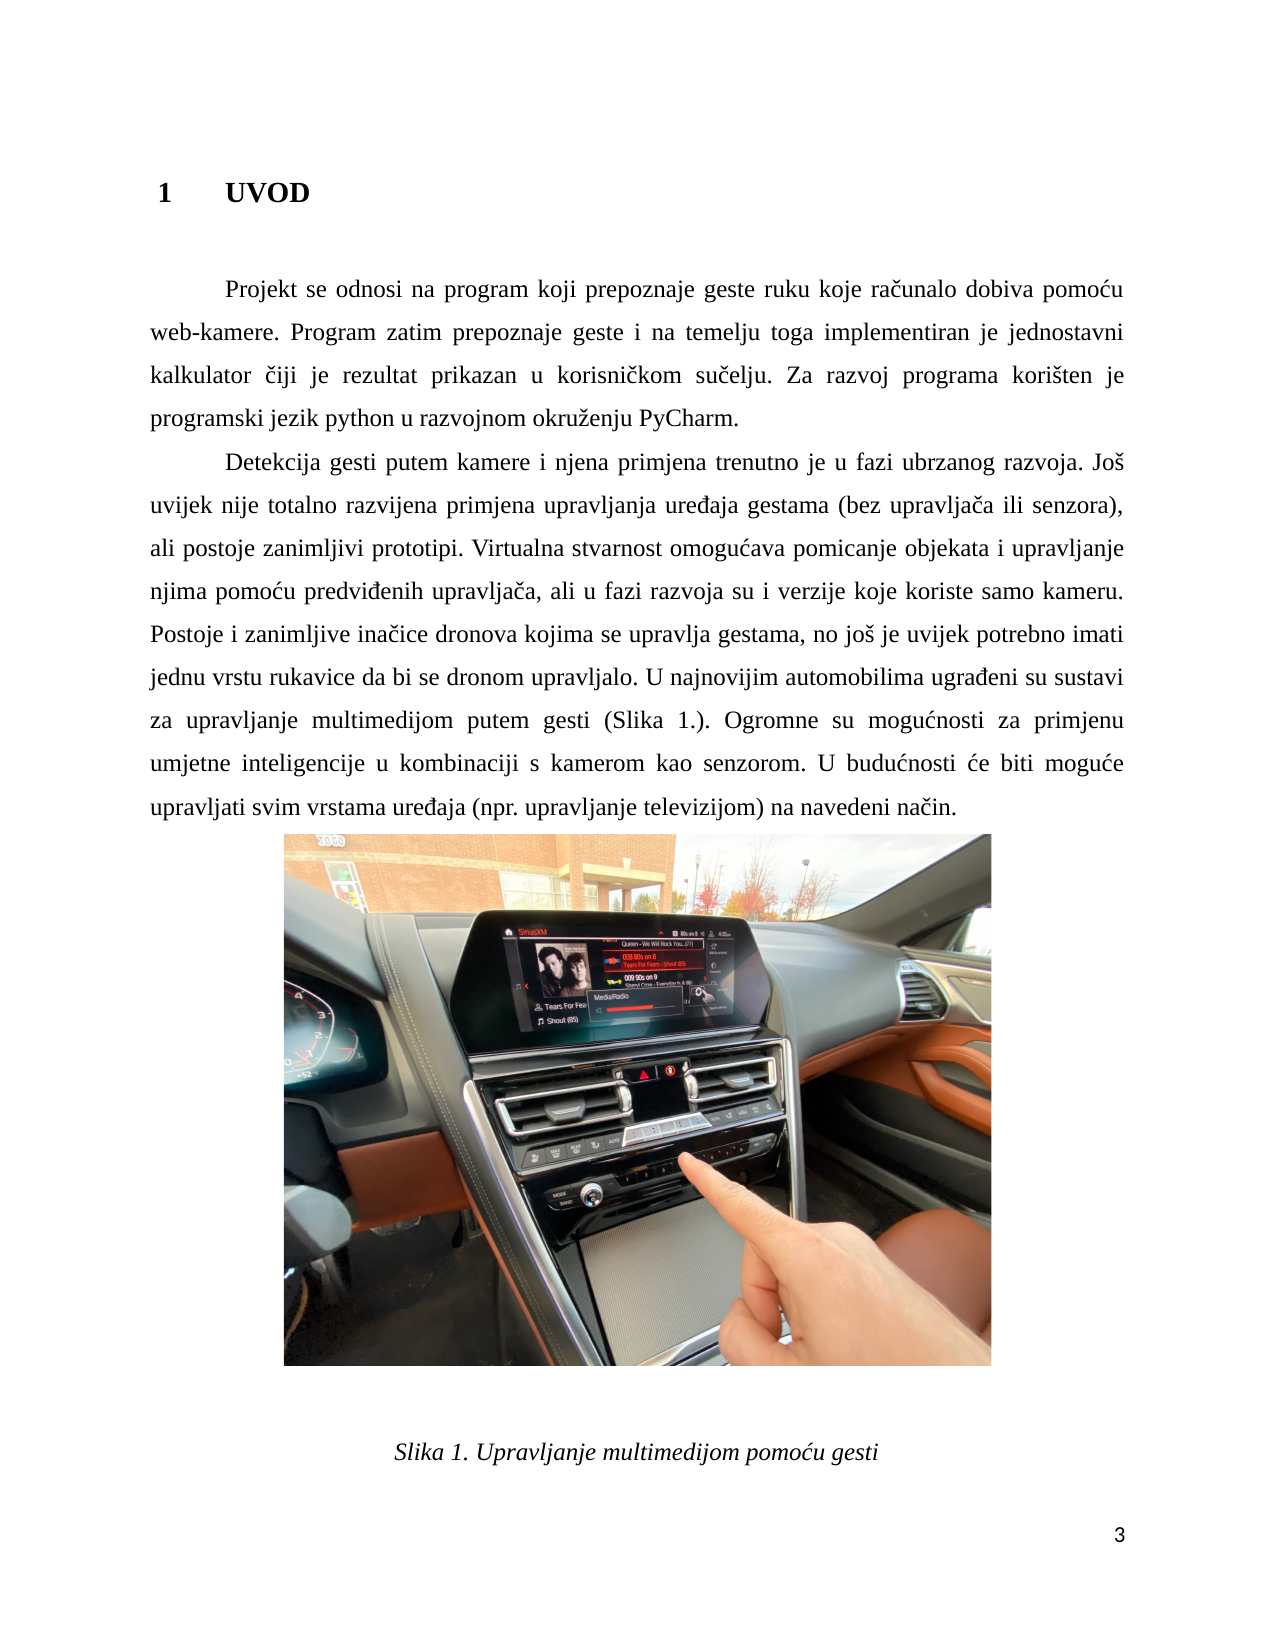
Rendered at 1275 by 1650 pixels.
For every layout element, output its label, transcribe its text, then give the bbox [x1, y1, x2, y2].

text Slika 1. Upravljanje multimedijom pomoću gesti [150, 1437, 1125, 1466]
subtitle UVOD [150, 175, 1125, 208]
text Projekt se odnosi na program koji prepoznaje geste ruku koje računalo dobiva pomoću web-kamere. Program zatim prepoznaje geste i na temelju toga implementiran je jednostavni kalkulator čiji je rezultat prikazan u korisničkom sučelju. Za razvoj programa korišten je programski jezik python u razvojnom okruženju PyCharm. [150, 274, 1125, 432]
picture [283, 834, 992, 1366]
text Detekcija gesti putem kamere i njena primjena trenutno je u fazi ubrzanog razvoja. Još uvijek nije totalno razvijena primjena upravljanja uređaja gestama (bez upravljača ili senzora), ali postoje zanimljivi prototipi. Virtualna stvarnost omogućava pomicanje objekata i upravljanje njima pomoću predviđenih upravljača, ali u fazi razvoja su i verzije koje koriste samo kameru. Postoje i zanimljive inačice dronova kojima se upravlja gestama, no još je uvijek potrebno imati jednu vrstu rukavice da bi se dronom upravljalo. U najnovijim automobilima ugrađeni su sustavi za upravljanje multimedijom putem gesti (Slika 1.). Ogromne su mogućnosti za primjenu umjetne inteligencije u kombinaciji s kamerom kao senzorom. U budućnosti će biti moguće upravljati svim vrstama uređaja (npr. upravljanje televizijom) na navedeni način. [150, 447, 1125, 820]
